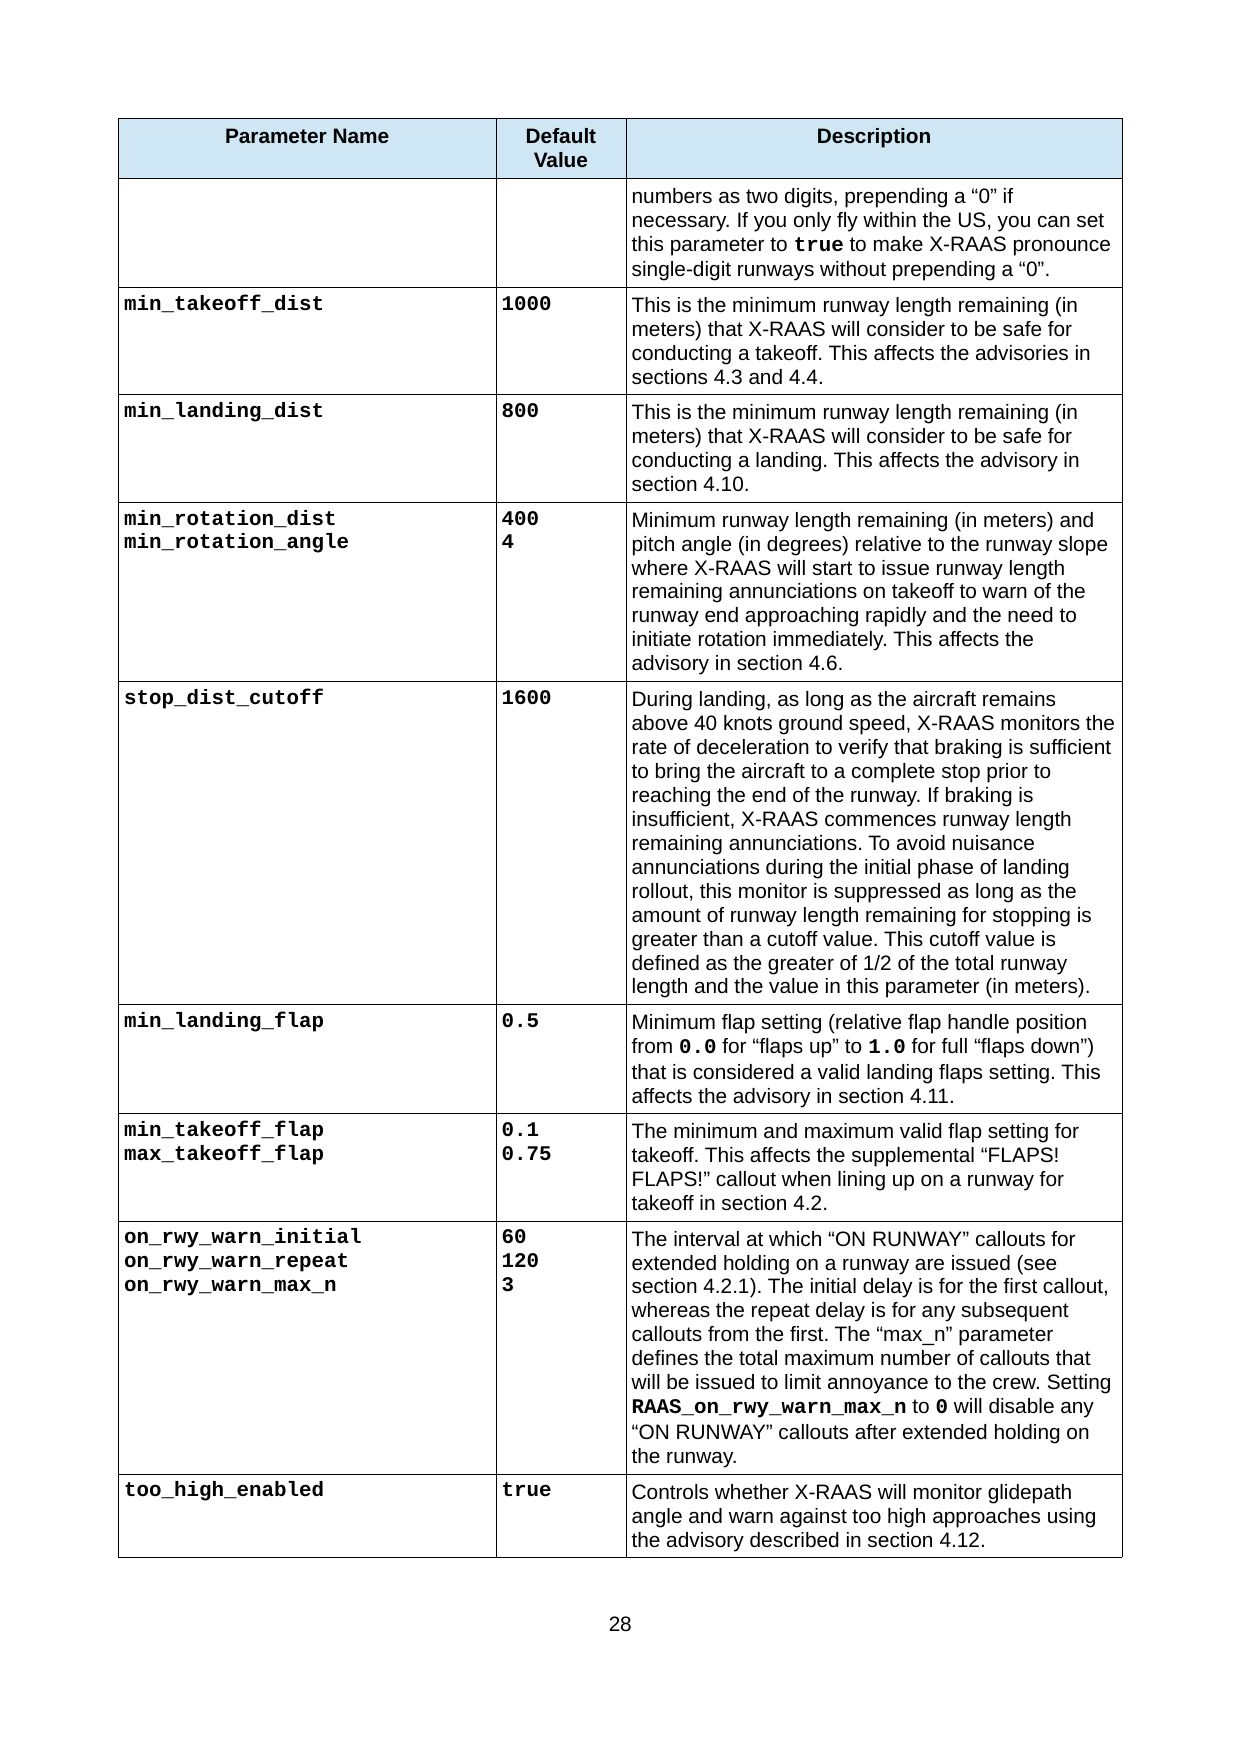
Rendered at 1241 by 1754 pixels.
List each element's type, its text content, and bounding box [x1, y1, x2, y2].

table_cell Controls whether X-RAAS will monitor glidepath angle and warn against too high approaches using the advisory described in section 4.12. [627, 1475, 1122, 1557]
table_cell on_rwy_warn_initial on_rwy_warn_repeat on_rwy_warn_max_n [119, 1222, 496, 1474]
table_cell 1000 [497, 288, 626, 394]
table_cell The minimum and maximum valid flap setting for takeoff. This affects the supplemental “FLAPS! FLAPS!” callout when lining up on a runway for takeoff in section 4.2. [627, 1114, 1122, 1221]
table_cell 0.1 0.75 [497, 1114, 626, 1221]
table_cell min_takeoff_flap max_takeoff_flap [119, 1114, 496, 1221]
table_cell min_rotation_dist min_rotation_angle [119, 503, 496, 681]
table_cell During landing, as long as the aircraft remains above 40 knots ground speed, X-RAAS monitors the rate of deceleration to verify that braking is sufficient to bring the aircraft to a complete stop prior to reaching the end of the runway. If braking is insufficient, X-RAAS commences runway length remaining annunciations. To avoid nuisance annunciations during the initial phase of landing rollout, this monitor is suppressed as long as the amount of runway length remaining for stopping is greater than a cutoff value. This cutoff value is defined as the greater of 1/2 of the total runway length and the value in this parameter (in meters). [627, 682, 1122, 1004]
table_header Parameter Name [119, 119, 496, 178]
table_cell stop_dist_cutoff [119, 682, 496, 1004]
table_cell numbers as two digits, prepending a “0” if necessary. If you only fly within the US, you can set this parameter to true to make X-RAAS pronounce single-digit runways without prepending a “0”. [627, 179, 1122, 287]
table_cell This is the minimum runway length remaining (in meters) that X-RAAS will consider to be safe for conducting a takeoff. This affects the advisories in sections 4.3 and 4.4. [627, 288, 1122, 394]
table_cell Minimum runway length remaining (in meters) and pitch angle (in degrees) relative to the runway slope where X-RAAS will start to issue runway length remaining annunciations on takeoff to warn of the runway end approaching rapidly and the need to initiate rotation immediately. This affects the advisory in section 4.6. [627, 503, 1122, 681]
table_cell too_high_enabled [119, 1475, 496, 1557]
table_cell true [497, 1475, 626, 1557]
table_cell min_takeoff_dist [119, 288, 496, 394]
table_cell Minimum flap setting (relative flap handle position from 0.0 for “flaps up” to 1.0 for full “flaps down”) that is considered a valid landing flaps setting. This affects the advisory in section 4.11. [627, 1005, 1122, 1113]
table_header Description [627, 119, 1122, 178]
table_cell 800 [497, 395, 626, 502]
table_cell [119, 179, 496, 287]
table_cell 0.5 [497, 1005, 626, 1113]
table_cell min_landing_flap [119, 1005, 496, 1113]
table_cell The interval at which “ON RUNWAY” callouts for extended holding on a runway are issued (see section 4.2.1). The initial delay is for the first callout, whereas the repeat delay is for any subsequent callouts from the first. The “max_n” parameter defines the total maximum number of callouts that will be issued to limit annoyance to the crew. Setting RAAS_on_rwy_warn_max_n to 0 will disable any “ON RUNWAY” callouts after extended holding on the runway. [627, 1222, 1122, 1474]
table_cell 60 120 3 [497, 1222, 626, 1474]
table_cell [497, 179, 626, 287]
table_cell 1600 [497, 682, 626, 1004]
table_cell 400 4 [497, 503, 626, 681]
table_header Default Value [497, 119, 626, 178]
table_cell This is the minimum runway length remaining (in meters) that X-RAAS will consider to be safe for conducting a landing. This affects the advisory in section 4.10. [627, 395, 1122, 502]
table_cell min_landing_dist [119, 395, 496, 502]
